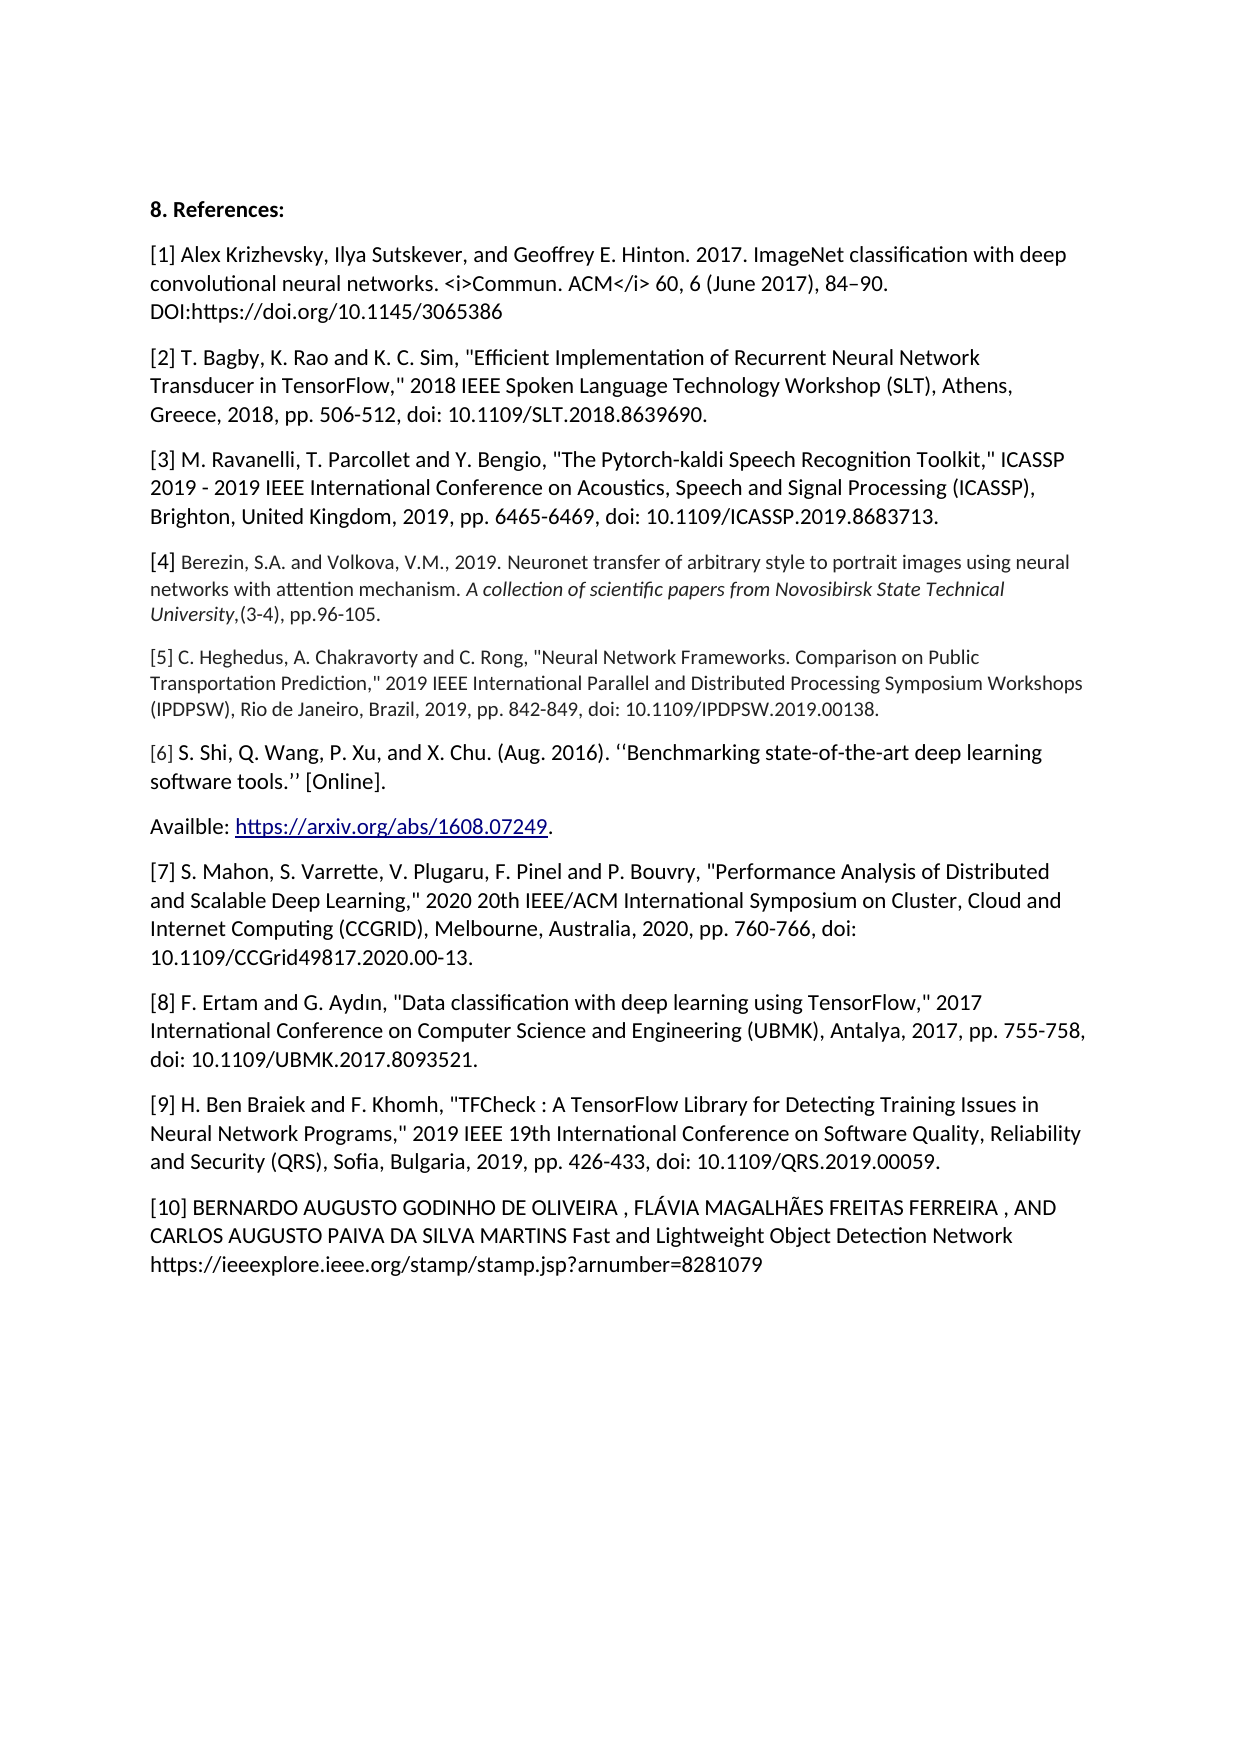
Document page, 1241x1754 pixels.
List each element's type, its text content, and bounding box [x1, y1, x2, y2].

text [8] F. Ertam and G. Aydın, "Data classification with deep learning using TensorFlow," 2017 International Conference on Computer Science and Engineering (UBMK), Antalya, 2017, pp. 755-758, doi: 10.1109/UBMK.2017.8093521. [150, 988, 1090, 1073]
text 8. References: [150, 195, 1090, 223]
text [10] BERNARDO AUGUSTO GODINHO DE OLIVEIRA , FLÁVIA MAGALHÃES FREITAS FERREIRA , AND CARLOS AUGUSTO PAIVA DA SILVA MARTINS Fast and Lightweight Object Detection Network https://ieeexplore.ieee.org/stamp/stamp.jsp?arnumber=8281079 [150, 1193, 1090, 1278]
text [5] C. Heghedus, A. Chakravorty and C. Rong, "Neural Network Frameworks. Comparison on Public Transportation Prediction," 2019 IEEE International Parallel and Distributed Processing Symposium Workshops (IPDPSW), Rio de Janeiro, Brazil, 2019, pp. 842-849, doi: 10.1109/IPDPSW.2019.00138. [150, 644, 1090, 721]
text [3] M. Ravanelli, T. Parcollet and Y. Bengio, "The Pytorch-kaldi Speech Recognition Toolkit," ICASSP 2019 - 2019 IEEE International Conference on Acoustics, Speech and Signal Processing (ICASSP), Brighton, United Kingdom, 2019, pp. 6465-6469, doi: 10.1109/ICASSP.2019.8683713. [150, 445, 1090, 530]
text Availble: https://arxiv.org/abs/1608.07249. [150, 812, 1090, 840]
text [2] T. Bagby, K. Rao and K. C. Sim, "Efficient Implementation of Recurrent Neural Network Transducer in TensorFlow," 2018 IEEE Spoken Language Technology Workshop (SLT), Athens, Greece, 2018, pp. 506-512, doi: 10.1109/SLT.2018.8639690. [150, 343, 1090, 428]
text [9] H. Ben Braiek and F. Khomh, "TFCheck : A TensorFlow Library for Detecting Training Issues in Neural Network Programs," 2019 IEEE 19th International Conference on Software Quality, Reliability and Security (QRS), Sofia, Bulgaria, 2019, pp. 426-433, doi: 10.1109/QRS.2019.00059. [150, 1090, 1090, 1175]
text [7] S. Mahon, S. Varrette, V. Plugaru, F. Pinel and P. Bouvry, "Performance Analysis of Distributed and Scalable Deep Learning," 2020 20th IEEE/ACM International Symposium on Cluster, Cloud and Internet Computing (CCGRID), Melbourne, Australia, 2020, pp. 760-766, doi: 10.1109/CCGrid49817.2020.00-13. [150, 857, 1090, 971]
text [1] Alex Krizhevsky, Ilya Sutskever, and Geoffrey E. Hinton. 2017. ImageNet classification with deep convolutional neural networks. <i>Commun. ACM</i> 60, 6 (June 2017), 84–90. DOI:https://doi.org/10.1145/3065386 [150, 240, 1090, 326]
text [4] Berezin, S.A. and Volkova, V.M., 2019. Neuronet transfer of arbitrary style to portrait images using neural networks with attention mechanism. A collection of scientific papers from Novosibirsk State Technical University,(3-4), pp.96-105. [150, 547, 1090, 627]
text [6] S. Shi, Q. Wang, P. Xu, and X. Chu. (Aug. 2016). ‘‘Benchmarking state-of-the-art deep learning software tools.’’ [Online]. [150, 738, 1090, 795]
